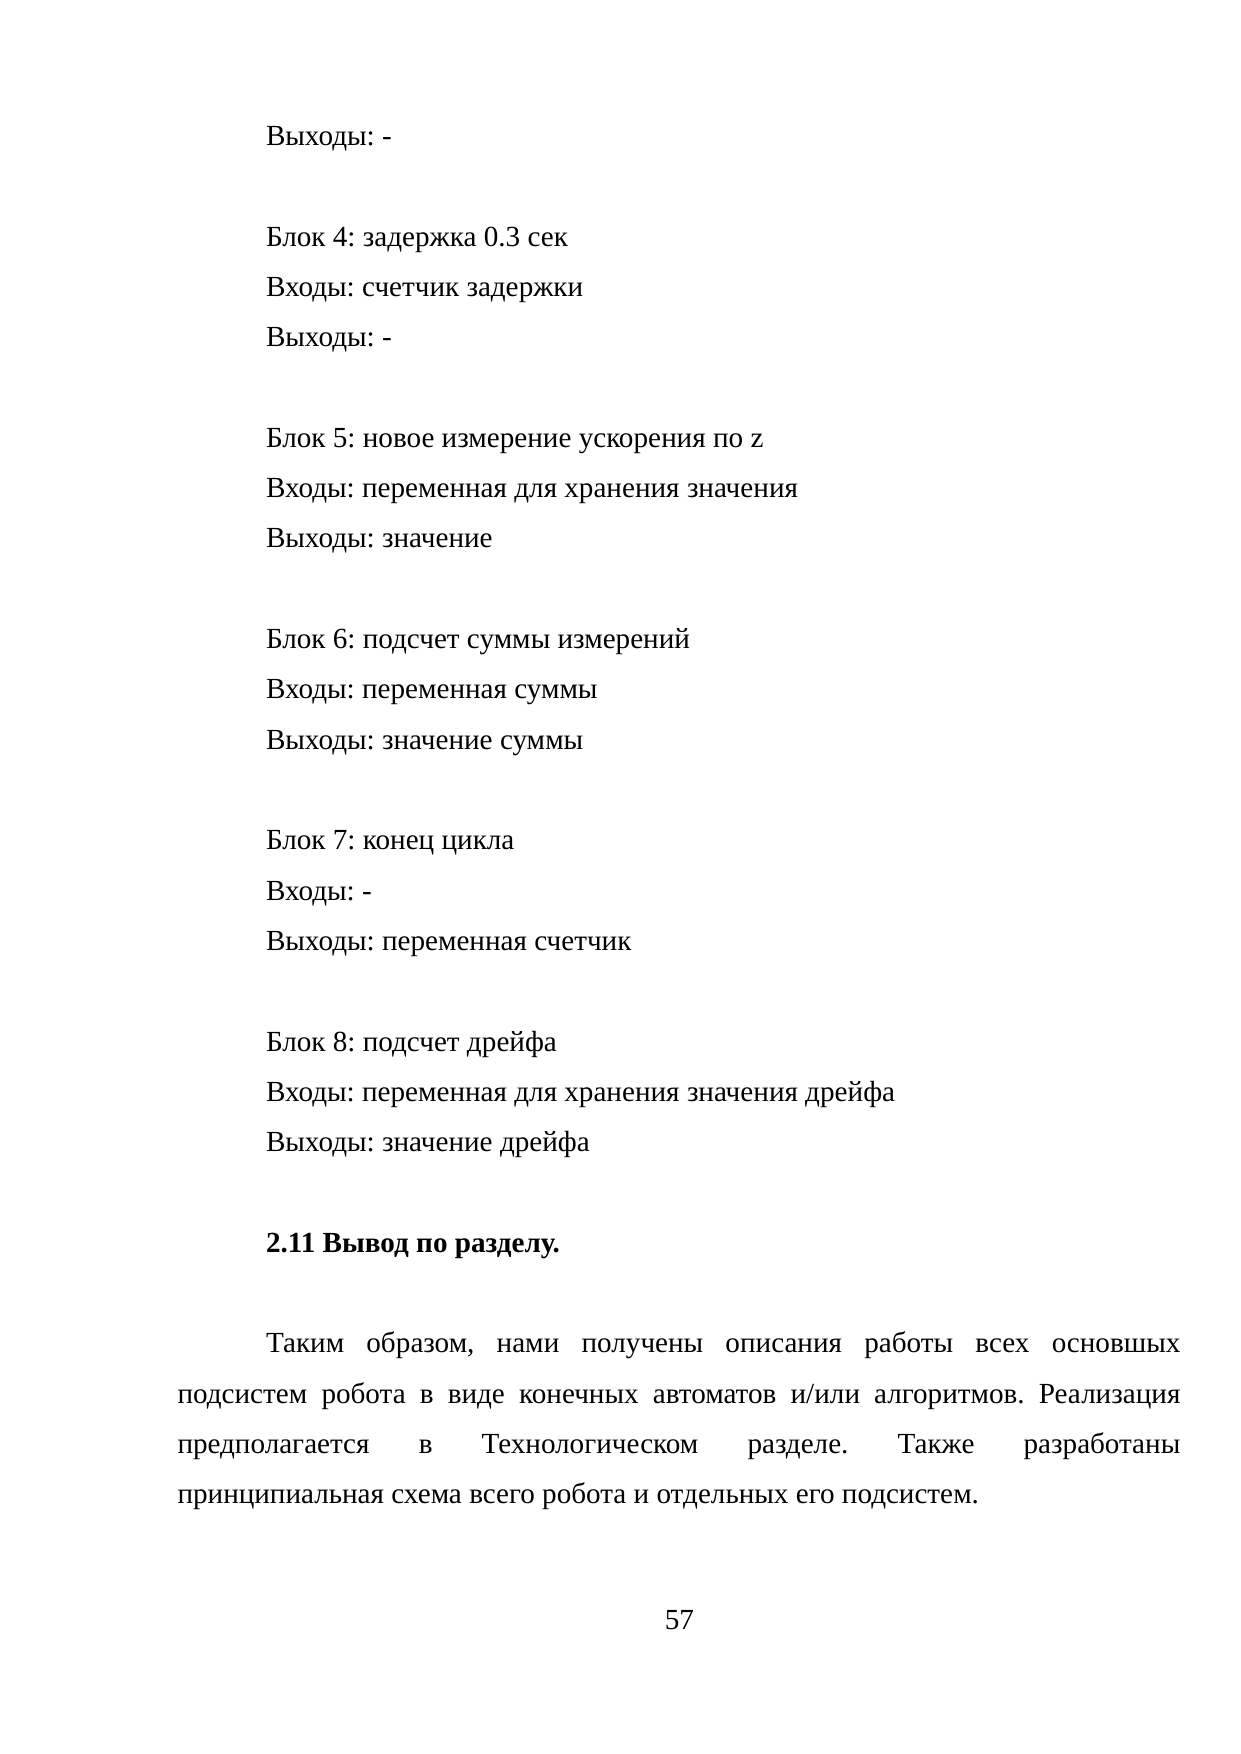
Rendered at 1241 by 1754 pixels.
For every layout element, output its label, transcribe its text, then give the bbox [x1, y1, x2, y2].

text Входы: переменная для хранения значения дрейфа [177, 1074, 1181, 1108]
text Входы: - [177, 873, 1181, 906]
text Блок 8: подсчет дрейфа [177, 1024, 1181, 1057]
text Входы: переменная суммы [177, 672, 1181, 705]
text Выходы: значение дрейфа [177, 1124, 1181, 1158]
text Входы: счетчик задержки [177, 269, 1181, 303]
text Блок 6: подсчет суммы измерений [177, 621, 1181, 655]
text Блок 5: новое измерение ускорения по z [177, 420, 1181, 453]
text Выходы: значение суммы [177, 722, 1181, 755]
subtitle 2.11 Вывод по разделу. [177, 1225, 1181, 1258]
text Таким образом, нами получены описания работы всех основшых подсистем робота в виде конечных автоматов и/или алгоритмов. Реализация предполагается в Технологическом разделе. Также разработаны принципиальная схема всего робота и отдельных его подсистем. [177, 1326, 1181, 1510]
text Блок 4: задержка 0.3 сек [177, 219, 1181, 252]
text Выходы: - [177, 319, 1181, 353]
text Входы: переменная для хранения значения [177, 470, 1181, 504]
text Выходы: - [177, 118, 1181, 152]
text Выходы: переменная счетчик [177, 923, 1181, 957]
text Выходы: значение [177, 521, 1181, 554]
text Блок 7: конец цикла [177, 822, 1181, 856]
